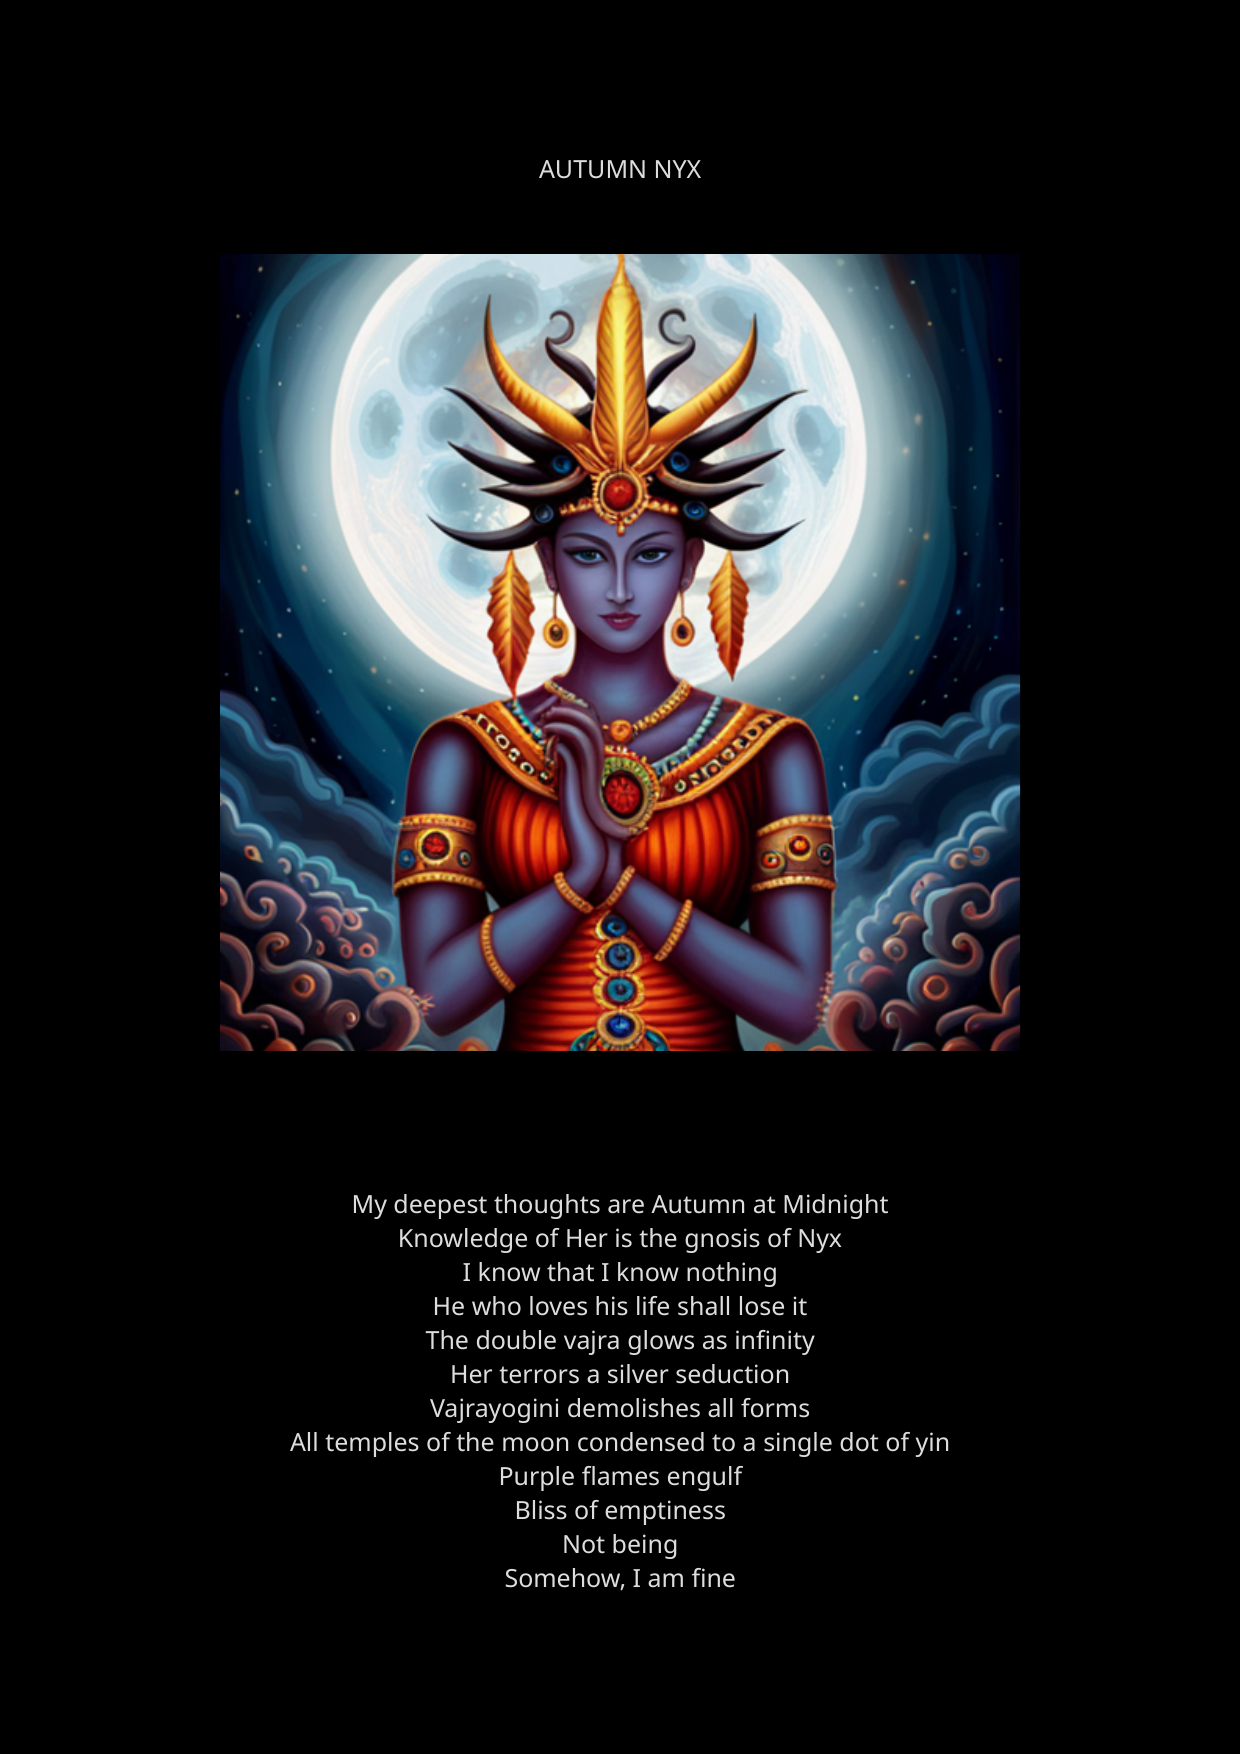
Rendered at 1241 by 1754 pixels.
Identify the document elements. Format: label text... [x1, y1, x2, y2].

picture [220, 254, 1020, 1051]
text Purple flames engulf [118, 1459, 1122, 1493]
text All temples of the moon condensed to a single dot of yin [118, 1425, 1122, 1459]
text I know that I know nothing [118, 1254, 1122, 1289]
text Her terrors a silver seduction [118, 1357, 1122, 1391]
text Knowledge of Her is the gnosis of Nyx [118, 1221, 1122, 1254]
text He who loves his life shall lose it [118, 1289, 1122, 1323]
text My deepest thoughts are Autumn at Midnight [118, 1186, 1122, 1221]
text Somehow, I am fine [118, 1561, 1122, 1595]
text Vajrayogini demolishes all forms [118, 1391, 1122, 1425]
text The double vajra glows as infinity [118, 1323, 1122, 1357]
text AUTUMN NYX [118, 152, 1122, 186]
text Bliss of emptiness [118, 1493, 1122, 1527]
text Not being [118, 1527, 1122, 1561]
